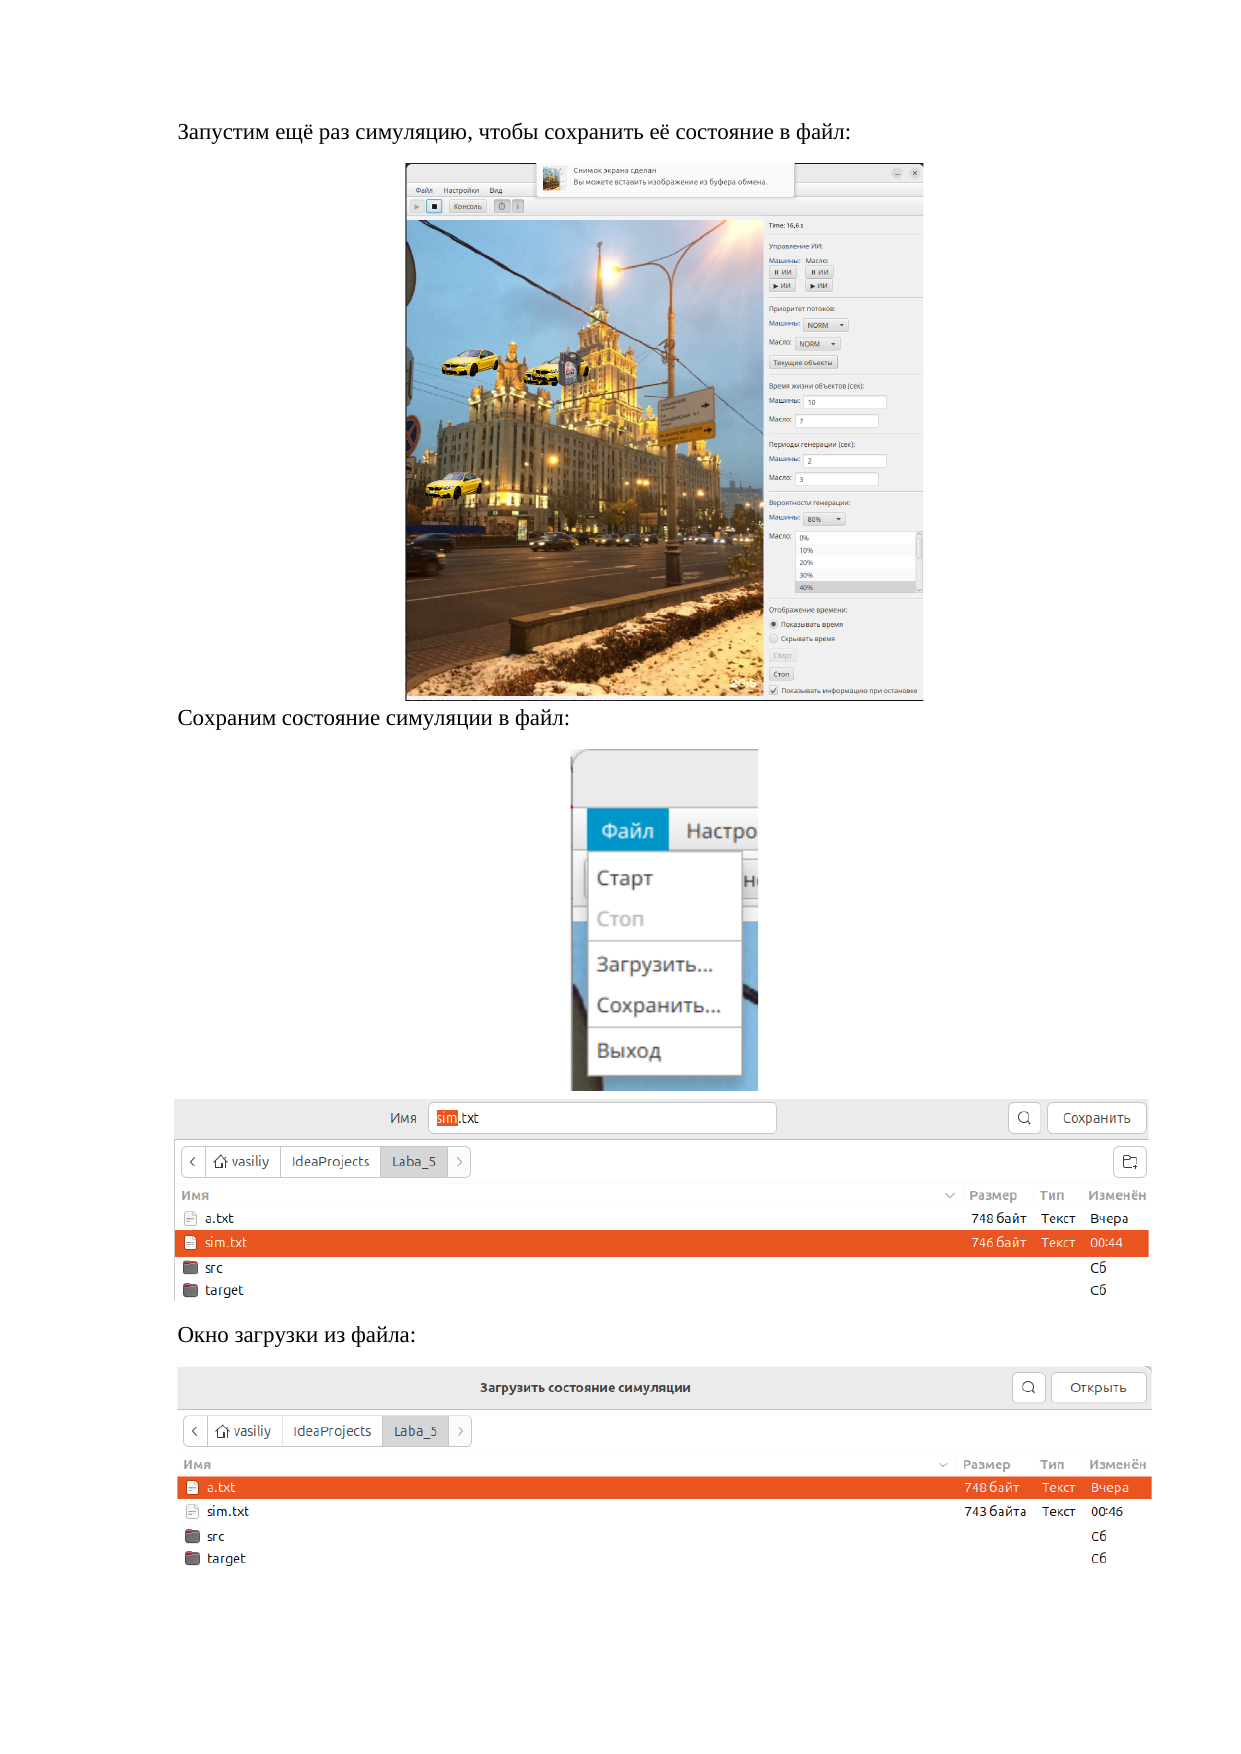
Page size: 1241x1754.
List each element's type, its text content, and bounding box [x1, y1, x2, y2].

picture [570, 749, 759, 1091]
text Окно загрузки из файла: [177, 1110, 1152, 1347]
picture [177, 1366, 1152, 1575]
picture [405, 163, 924, 701]
text Сохраним состояние симуляции в файл: [177, 704, 1152, 731]
text Запустим ещё раз симуляцию, чтобы сохранить её состояние в файл: [177, 118, 1152, 144]
picture [174, 1099, 1149, 1301]
